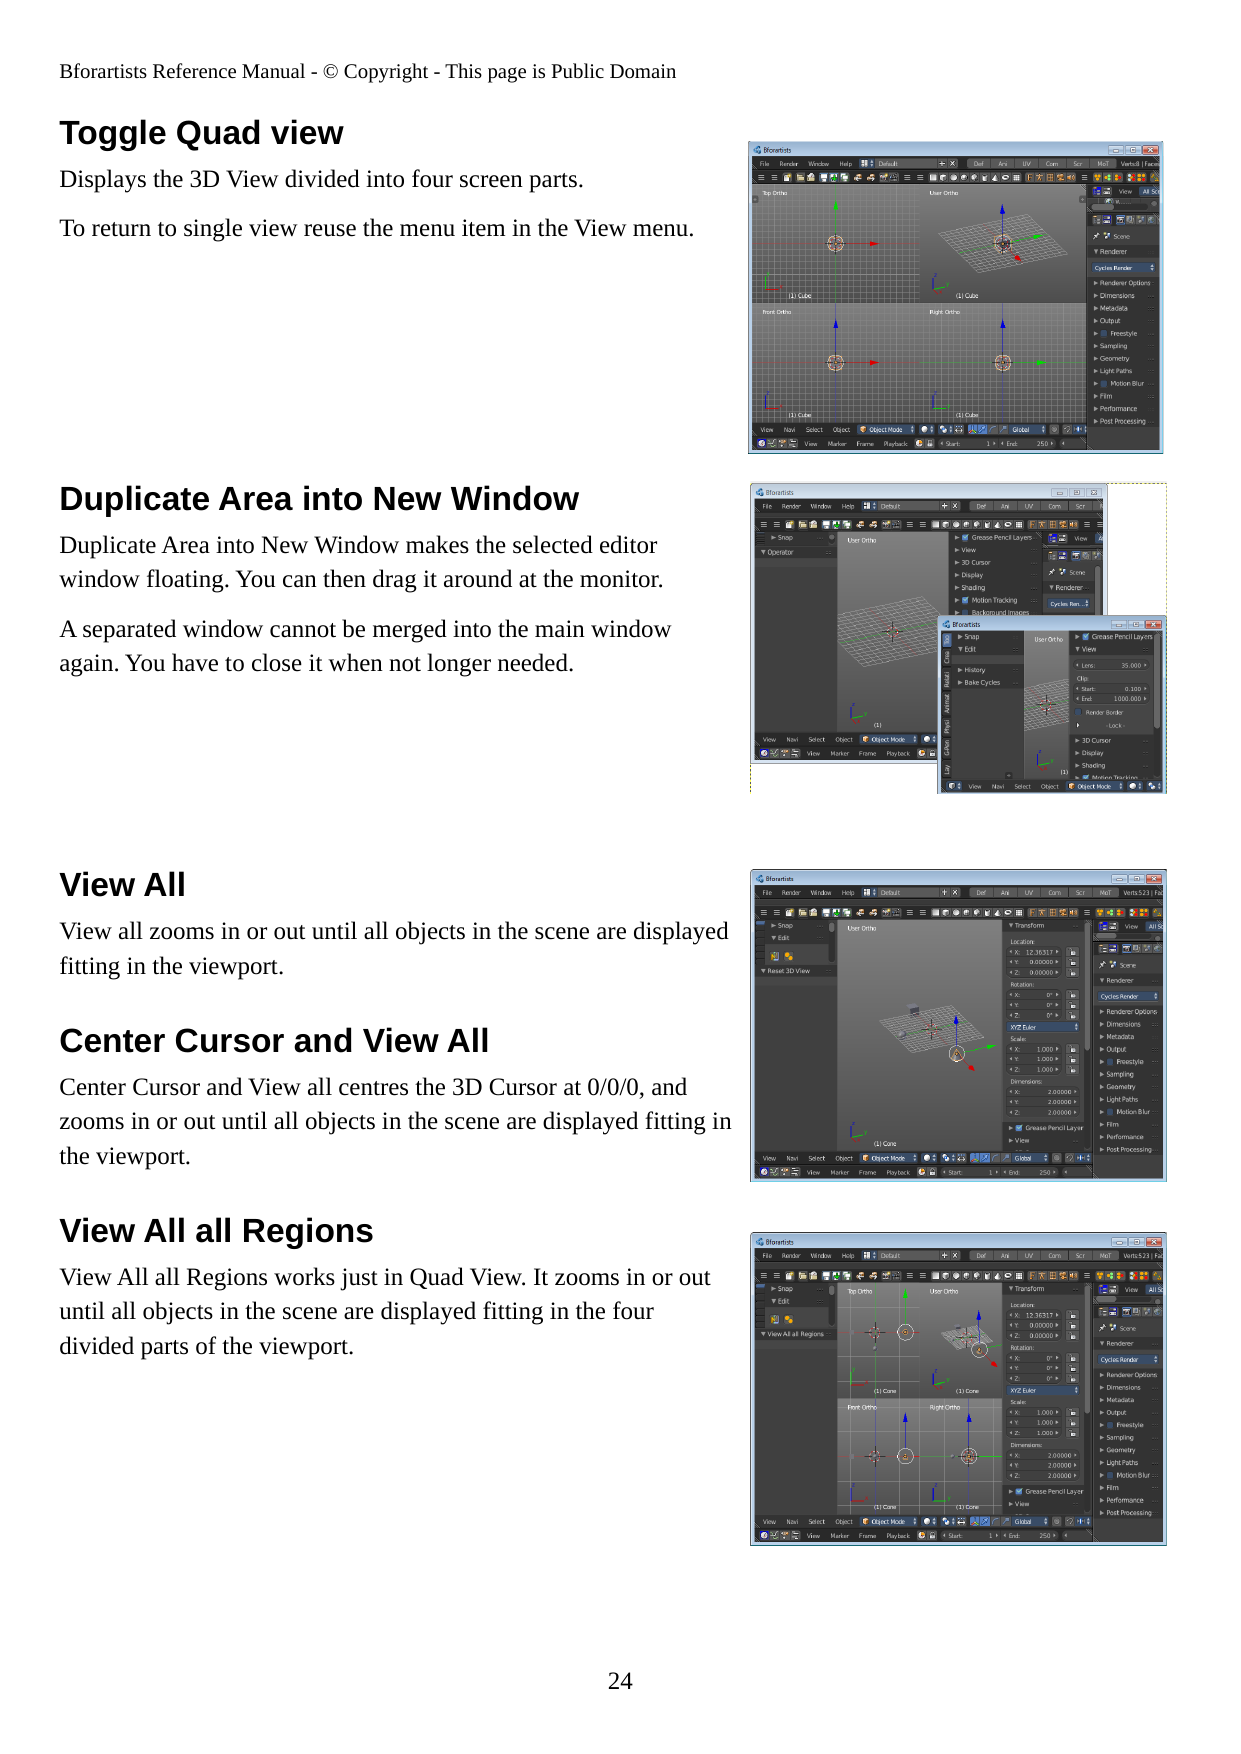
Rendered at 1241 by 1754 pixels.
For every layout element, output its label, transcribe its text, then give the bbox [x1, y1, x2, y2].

text To return to single view reuse the menu item in the View menu. [59, 213, 747, 242]
subtitle View All [59, 865, 1181, 904]
picture [750, 481, 1167, 794]
picture [750, 1232, 1167, 1546]
text Displays the 3D View divided into four screen parts. [59, 164, 747, 192]
text Duplicate Area into New Window makes the selected editor window floating. You can then drag it around at the monitor. [59, 530, 750, 593]
subtitle Center Cursor and View All [59, 1021, 750, 1059]
subtitle View All all Regions [59, 1211, 1181, 1249]
subtitle Toggle Quad view [59, 113, 1181, 151]
picture [750, 869, 1167, 1182]
picture [747, 141, 1164, 454]
text View all zooms in or out until all objects in the scene are displayed fitting in the viewport. [59, 916, 750, 979]
subtitle [1167, 1021, 1181, 1059]
text A separated window cannot be merged into the main window again. You have to close it when not longer needed. [59, 614, 750, 677]
subtitle Duplicate Area into New Window [59, 479, 1181, 518]
text Center Cursor and View all centres the 3D Cursor at 0/0/0, and zooms in or out until all objects in the scene are displayed fitting in the viewport. [59, 1072, 750, 1169]
text View All all Regions works just in Quad View. It zooms in or out until all objects in the scene are displayed fitting in the four divided parts of the viewport. [59, 1262, 750, 1359]
